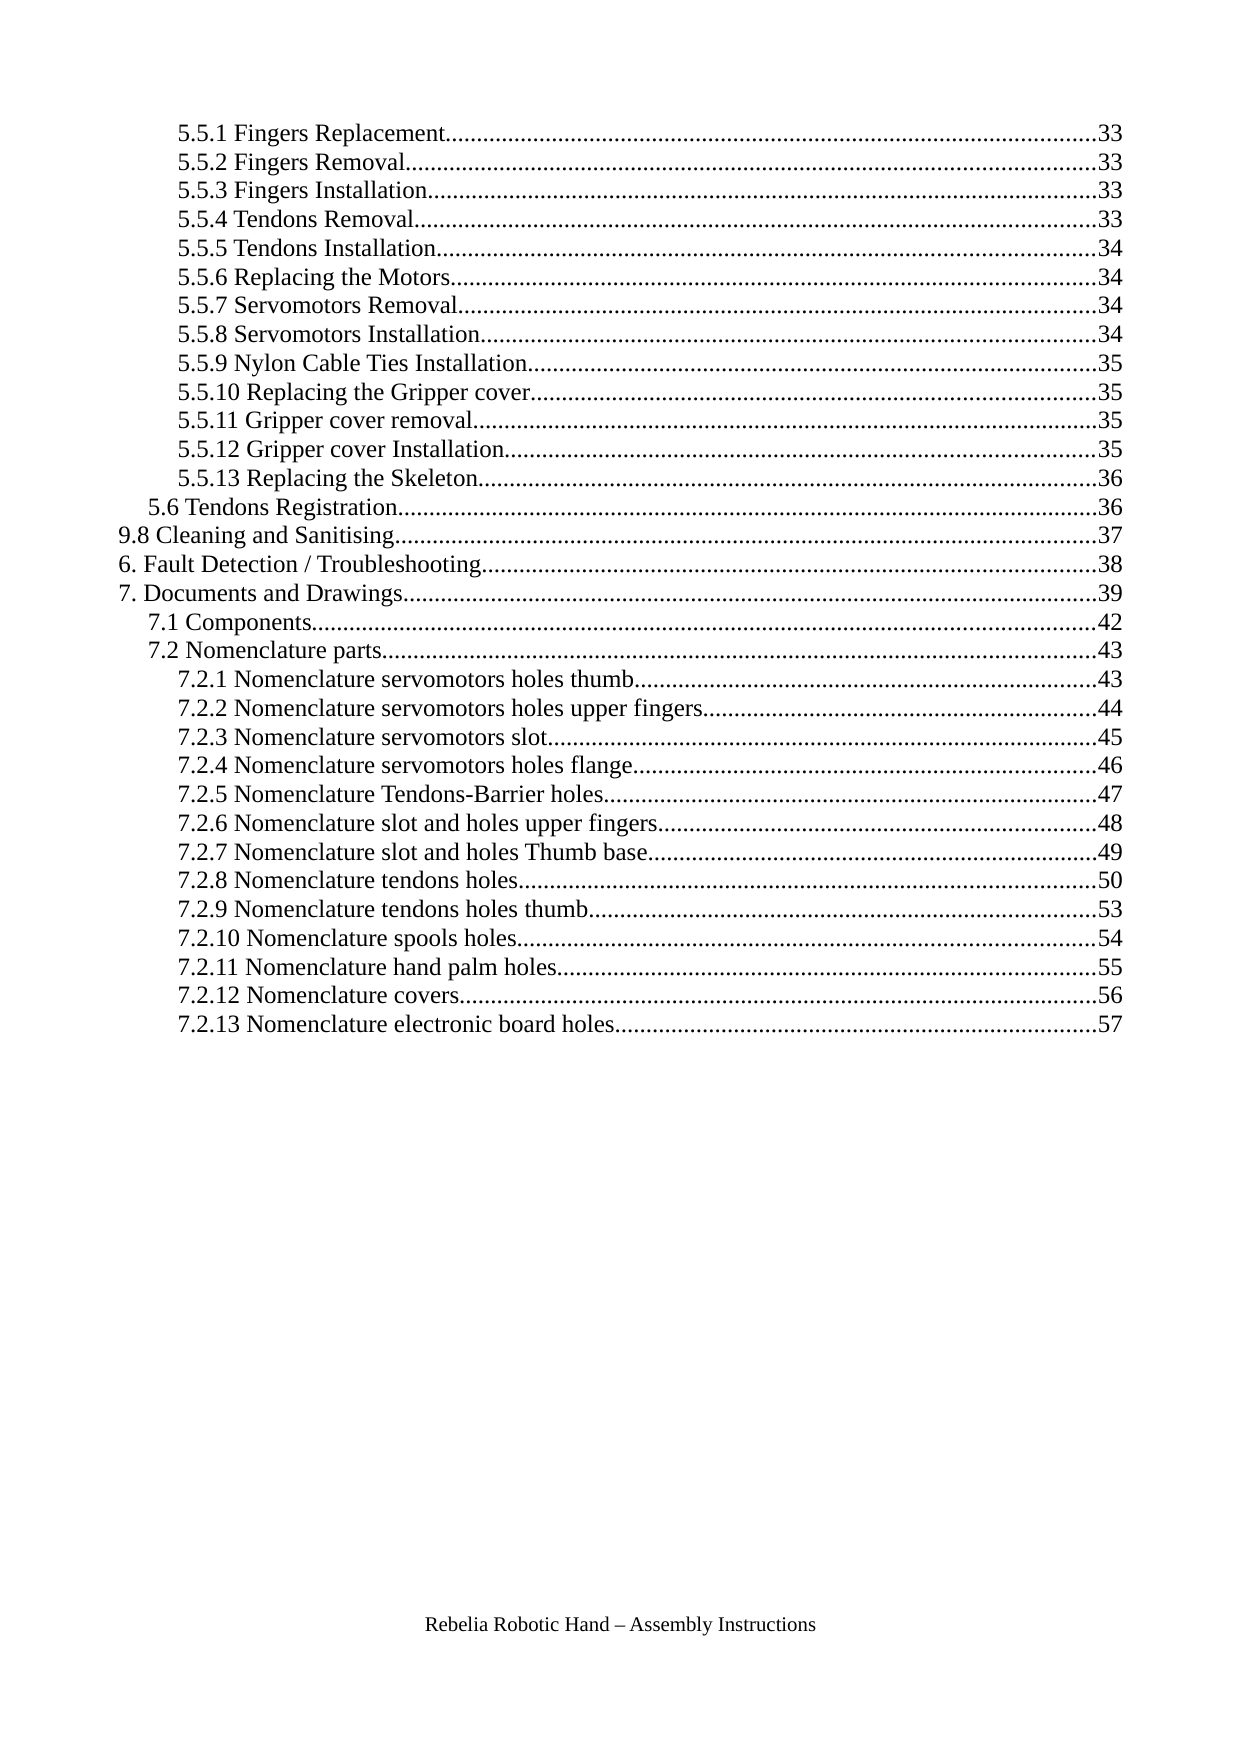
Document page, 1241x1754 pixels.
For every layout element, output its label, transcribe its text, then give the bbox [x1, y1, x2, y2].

text 7.2.3 Nomenclature servomotors slot 45 [177, 722, 1123, 751]
text 5.5.2 Fingers Removal 33 [177, 147, 1123, 176]
text 7. Documents and Drawings 39 [118, 578, 1123, 607]
text 7.2.4 Nomenclature servomotors holes flange 46 [177, 751, 1123, 779]
text 6. Fault Detection / Troubleshooting 38 [118, 549, 1123, 578]
text 5.5.13 Replacing the Skeleton 36 [177, 463, 1123, 492]
text 7.2.9 Nomenclature tendons holes thumb 53 [177, 894, 1123, 923]
text 7.2 Nomenclature parts 43 [148, 636, 1123, 664]
text 5.5.10 Replacing the Gripper cover 35 [177, 377, 1123, 406]
text 7.2.7 Nomenclature slot and holes Thumb base 49 [177, 837, 1123, 866]
text 5.5.7 Servomotors Removal 34 [177, 291, 1123, 319]
text 7.2.10 Nomenclature spools holes 54 [177, 923, 1123, 952]
text 7.2.2 Nomenclature servomotors holes upper fingers 44 [177, 693, 1123, 722]
text 5.6 Tendons Registration 36 [148, 492, 1123, 521]
text 7.2.1 Nomenclature servomotors holes thumb 43 [177, 664, 1123, 693]
text 5.5.3 Fingers Installation 33 [177, 176, 1123, 204]
text 7.2.11 Nomenclature hand palm holes 55 [177, 952, 1123, 981]
text 5.5.1 Fingers Replacement 33 [177, 118, 1123, 147]
text 5.5.4 Tendons Removal 33 [177, 204, 1123, 233]
text 7.2.6 Nomenclature slot and holes upper fingers 48 [177, 808, 1123, 837]
text 7.1 Components 42 [148, 607, 1123, 636]
text 5.5.6 Replacing the Motors 34 [177, 262, 1123, 291]
text 5.5.11 Gripper cover removal 35 [177, 406, 1123, 434]
text 7.2.13 Nomenclature electronic board holes 57 [177, 1009, 1123, 1038]
text 5.5.5 Tendons Installation 34 [177, 233, 1123, 262]
text 7.2.8 Nomenclature tendons holes 50 [177, 866, 1123, 894]
text 9.8 Cleaning and Sanitising 37 [118, 521, 1123, 549]
text 7.2.5 Nomenclature Tendons-Barrier holes 47 [177, 779, 1123, 808]
text 5.5.8 Servomotors Installation 34 [177, 319, 1123, 348]
text 5.5.12 Gripper cover Installation 35 [177, 434, 1123, 463]
text 5.5.9 Nylon Cable Ties Installation 35 [177, 348, 1123, 377]
text 7.2.12 Nomenclature covers 56 [177, 981, 1123, 1009]
